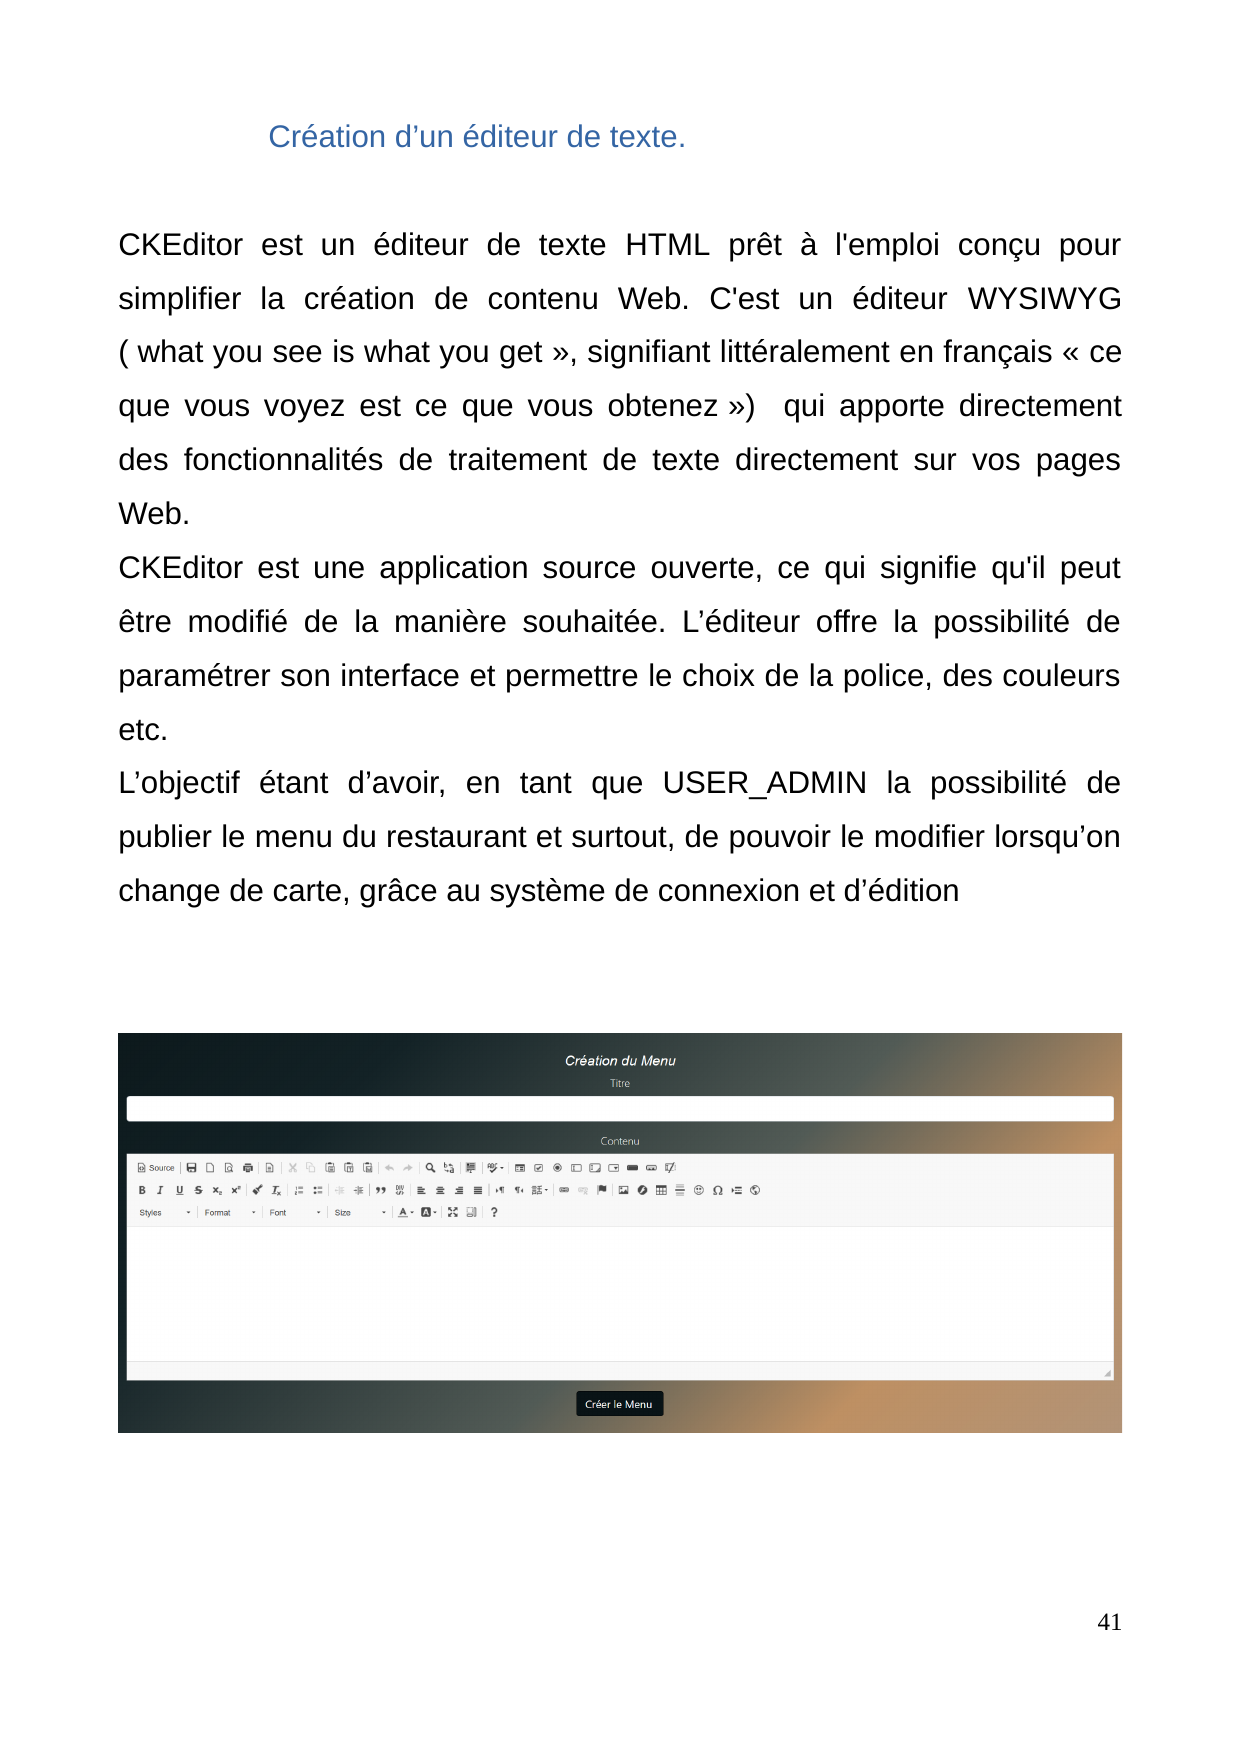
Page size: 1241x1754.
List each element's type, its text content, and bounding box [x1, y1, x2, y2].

text Création d’un éditeur de texte. [118, 118, 1122, 154]
list L’objectif étant d’avoir, en tant que USER_ADMIN la possibilité de publier le menu du restaurant et surtout, de pouvoir le modifier lorsqu’on change de carte, grâce au système de connexion et d’édition [118, 764, 1122, 908]
picture [118, 1033, 1123, 1433]
list CKEditor est une application source ouverte, ce qui signifie qu'il peut être modifié de la manière souhaitée. L’éditeur offre la possibilité de paramétrer son interface et permettre le choix de la police, des couleurs etc. [118, 549, 1122, 746]
list CKEditor est un éditeur de texte HTML prêt à l'emploi conçu pour simplifier la création de contenu Web. C'est un éditeur WYSIWYG ( what you see is what you get », signifiant littéralement en français « ce que vous voyez est ce que vous obtenez ») qui apporte directement des fonctionnalités de traitement de texte directement sur vos pages Web. [118, 226, 1122, 531]
